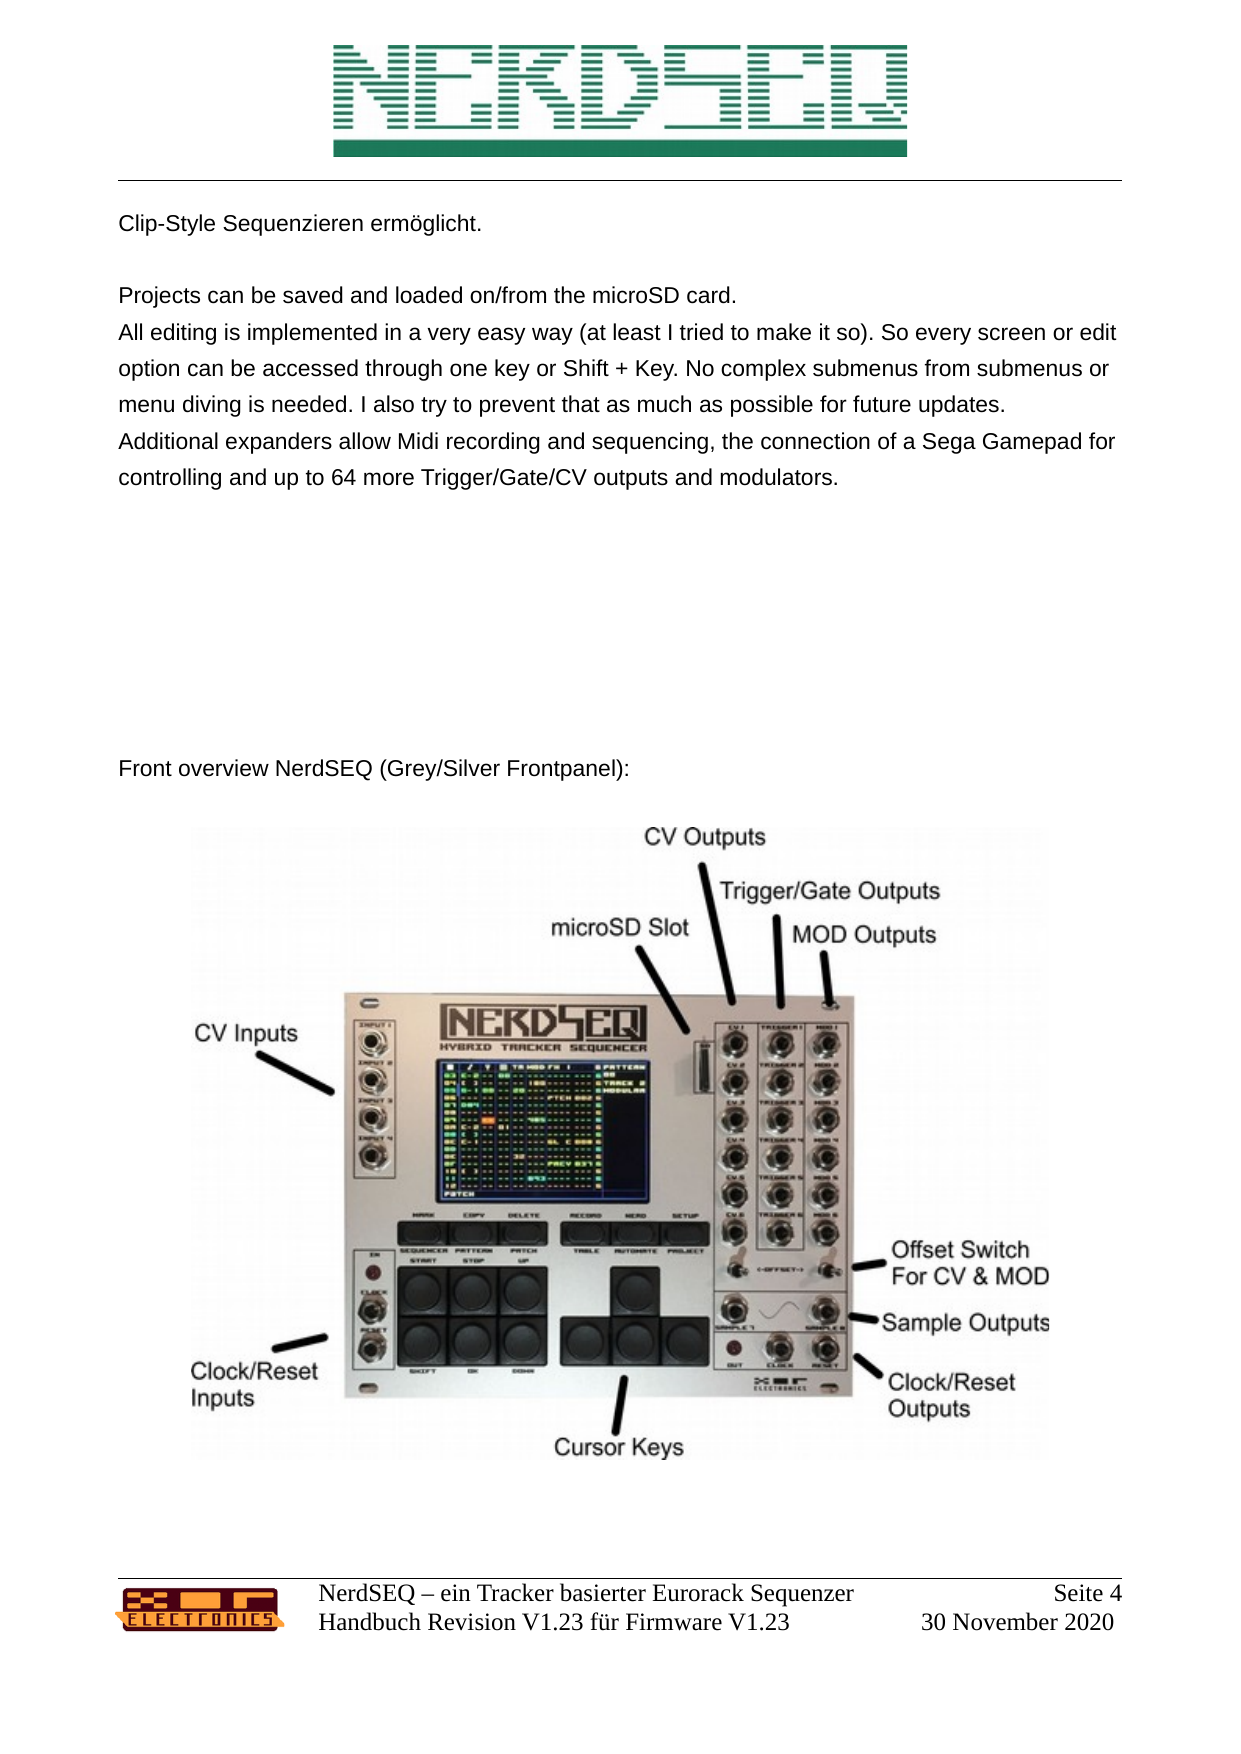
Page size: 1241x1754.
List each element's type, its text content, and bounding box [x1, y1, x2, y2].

text Additional expanders allow Midi recording and sequencing, the connection of a Sega Gamepad for controlling and up to 64 more Trigger/Gate/CV outputs and modulators. [118, 428, 1122, 490]
text Clip-Style Sequenzieren ermöglicht. Projects can be saved and loaded on/from the microSD card. [118, 209, 1122, 309]
picture [115, 1584, 285, 1634]
picture [191, 827, 1050, 1460]
text Front overview NerdSEQ (Grey/Silver Frontpanel): [118, 755, 1122, 781]
picture [333, 45, 908, 157]
text All editing is implemented in a very easy way (at least I tried to make it so). So every screen or edit option can be accessed through one key or Shift + Key. No complex submenus from submenus or menu diving is needed. I also try to prevent that as much as possible for future updates. [118, 319, 1122, 418]
